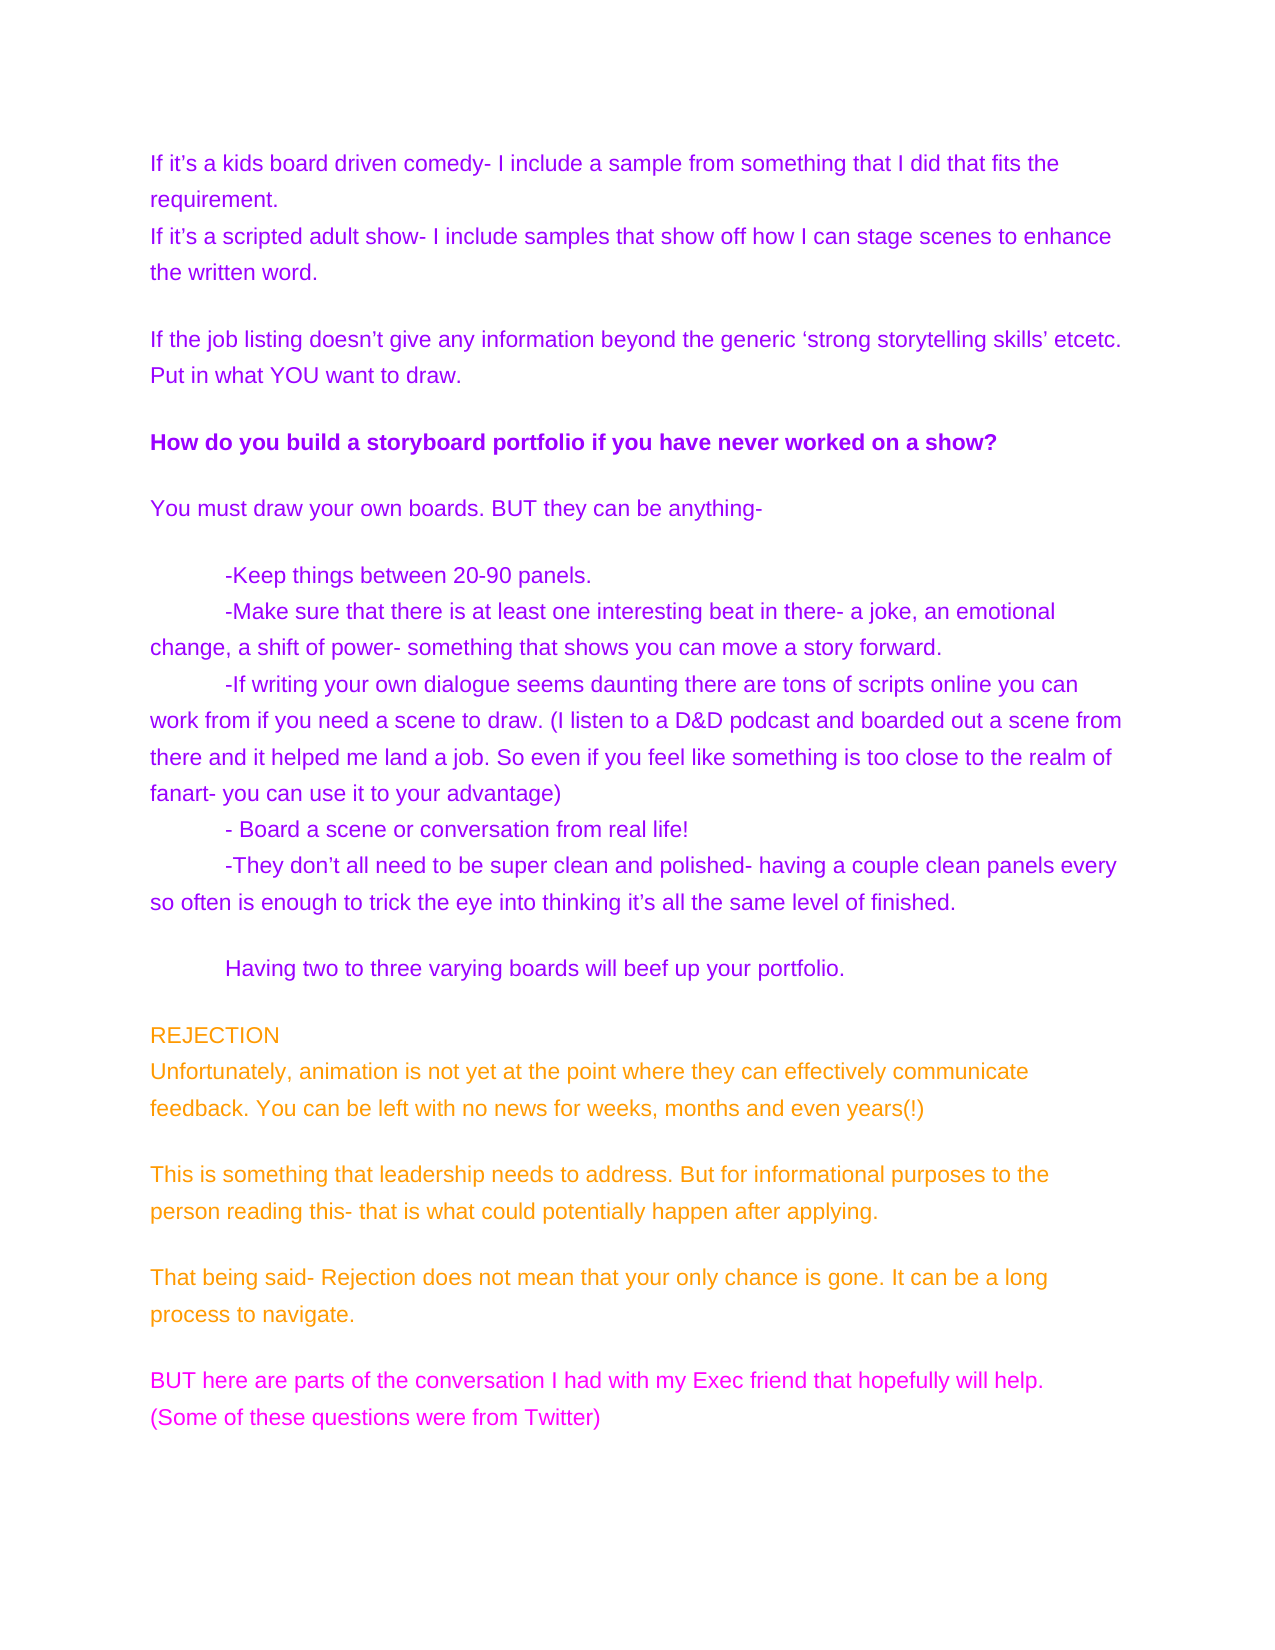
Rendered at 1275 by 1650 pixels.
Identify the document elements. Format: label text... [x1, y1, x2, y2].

text If the job listing doesn’t give any information beyond the generic ‘strong storytelling skills’ etcetc. Put in what YOU want to draw. [150, 326, 1125, 388]
text - Board a scene or conversation from real life! [150, 816, 1125, 842]
text That being said- Rejection does not mean that your only chance is gone. It can be a long process to navigate. [150, 1264, 1125, 1327]
text -If writing your own dialogue seems daunting there are tons of scripts online you can work from if you need a scene to draw. (I listen to a D&D podcast and boarded out a scene from there and it helped me land a job. So even if you feel like something is too close to the realm of fanart- you can use it to your advantage) [150, 671, 1125, 806]
text -They don’t all need to be super clean and polished- having a couple clean panels every so often is enough to trick the eye into thinking it’s all the same level of finished. [150, 852, 1125, 915]
text BUT here are parts of the conversation I had with my Exec friend that hopefully will help. [150, 1367, 1125, 1393]
text -Make sure that there is at least one interesting beat in there- a joke, an emotional change, a shift of power- something that shows you can move a story forward. [150, 598, 1125, 661]
text Unfortunately, animation is not yet at the point where they can effectively communicate feedback. You can be left with no news for weeks, months and even years(!) [150, 1058, 1125, 1121]
text (Some of these questions were from Twitter) [150, 1403, 1125, 1430]
text If it’s a scripted adult show- I include samples that show off how I can stage scenes to enhance the written word. [150, 223, 1125, 285]
text How do you build a storyboard portfolio if you have never worked on a show? [150, 428, 1125, 455]
text -Keep things between 20-90 panels. [150, 562, 1125, 588]
text You must draw your own boards. BUT they can be anything- [150, 495, 1125, 521]
text This is something that leadership needs to address. But for informational purposes to the person reading this- that is what could potentially happen after applying. [150, 1161, 1125, 1224]
text If it’s a kids board driven comedy- I include a sample from something that I did that fits the requirement. [150, 150, 1125, 213]
text REJECTION [150, 1022, 1125, 1048]
text Having two to three varying boards will beef up your portfolio. [150, 955, 1125, 982]
